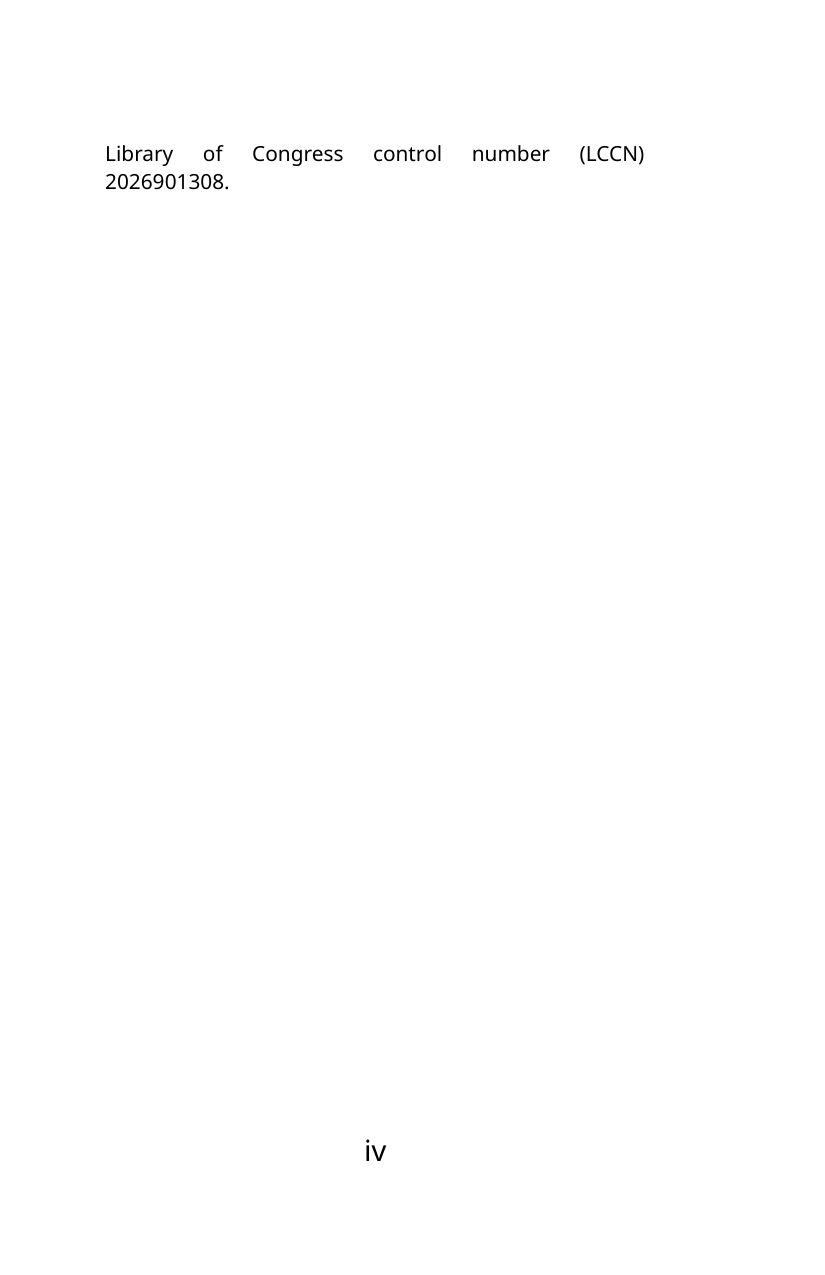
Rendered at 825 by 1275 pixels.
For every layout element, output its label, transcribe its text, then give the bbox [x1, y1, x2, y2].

text Library of Congress control number (LCCN) 2026901308. [105, 139, 645, 196]
